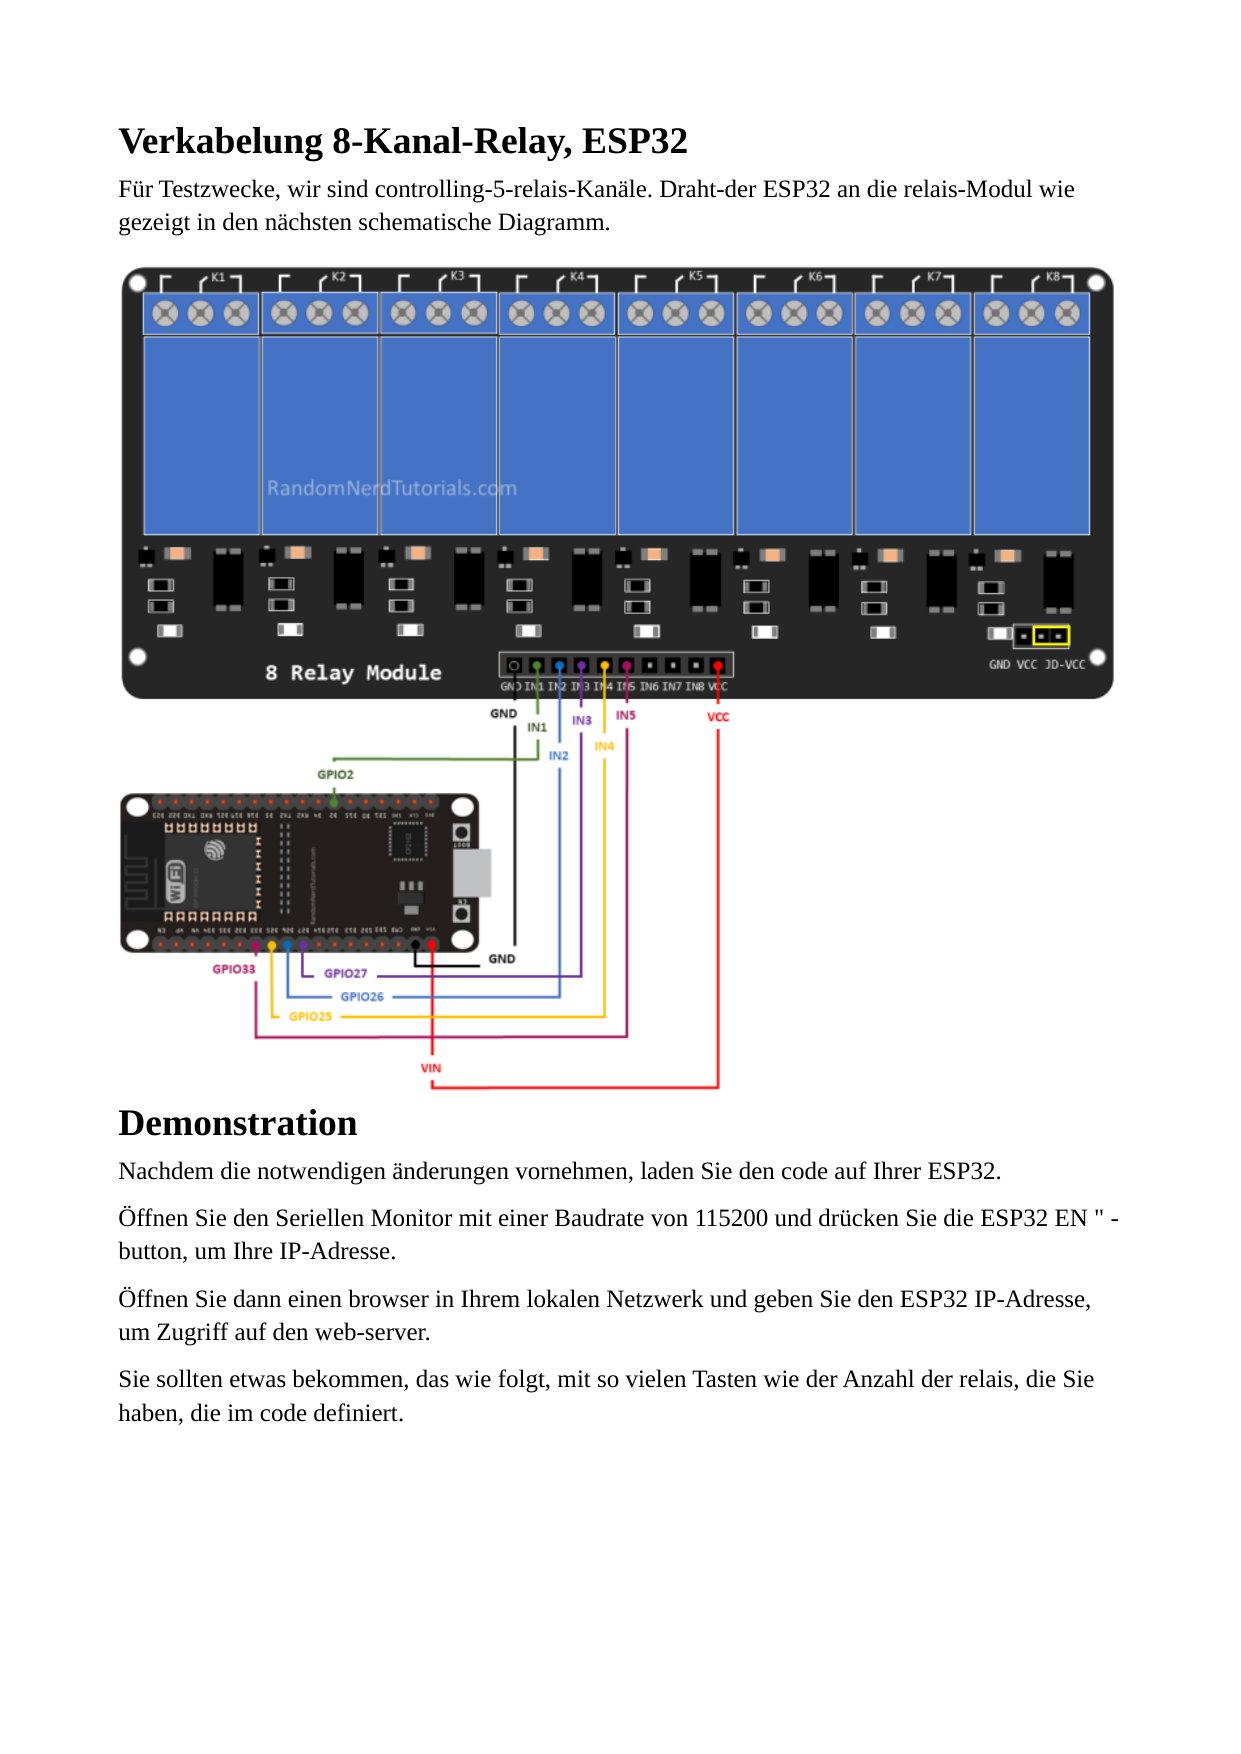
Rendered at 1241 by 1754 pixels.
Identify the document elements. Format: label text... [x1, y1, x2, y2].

text Für Testzwecke, wir sind controlling-5-relais-Kanäle. Draht-der ESP32 an die relais-Modul wie gezeigt in den nächsten schematische Diagramm. [118, 174, 1122, 236]
subtitle Verkabelung 8-Kanal-Relay, ESP32 [118, 118, 1122, 161]
subtitle Demonstration [118, 1101, 1122, 1143]
text Öffnen Sie dann einen browser in Ihrem lokalen Netzwerk und geben Sie den ESP32 IP-Adresse, um Zugriff auf den web-server. [118, 1284, 1122, 1346]
text Nachdem die notwendigen änderungen vornehmen, laden Sie den code auf Ihrer ESP32. [118, 1156, 1122, 1184]
picture [118, 254, 1123, 1101]
text Sie sollten etwas bekommen, das wie folgt, mit so vielen Tasten wie der Anzahl der relais, die Sie haben, die im code definiert. [118, 1364, 1122, 1426]
text Öffnen Sie den Seriellen Monitor mit einer Baudrate von 115200 und drücken Sie die ESP32 EN " - button, um Ihre IP-Adresse. [118, 1203, 1122, 1265]
